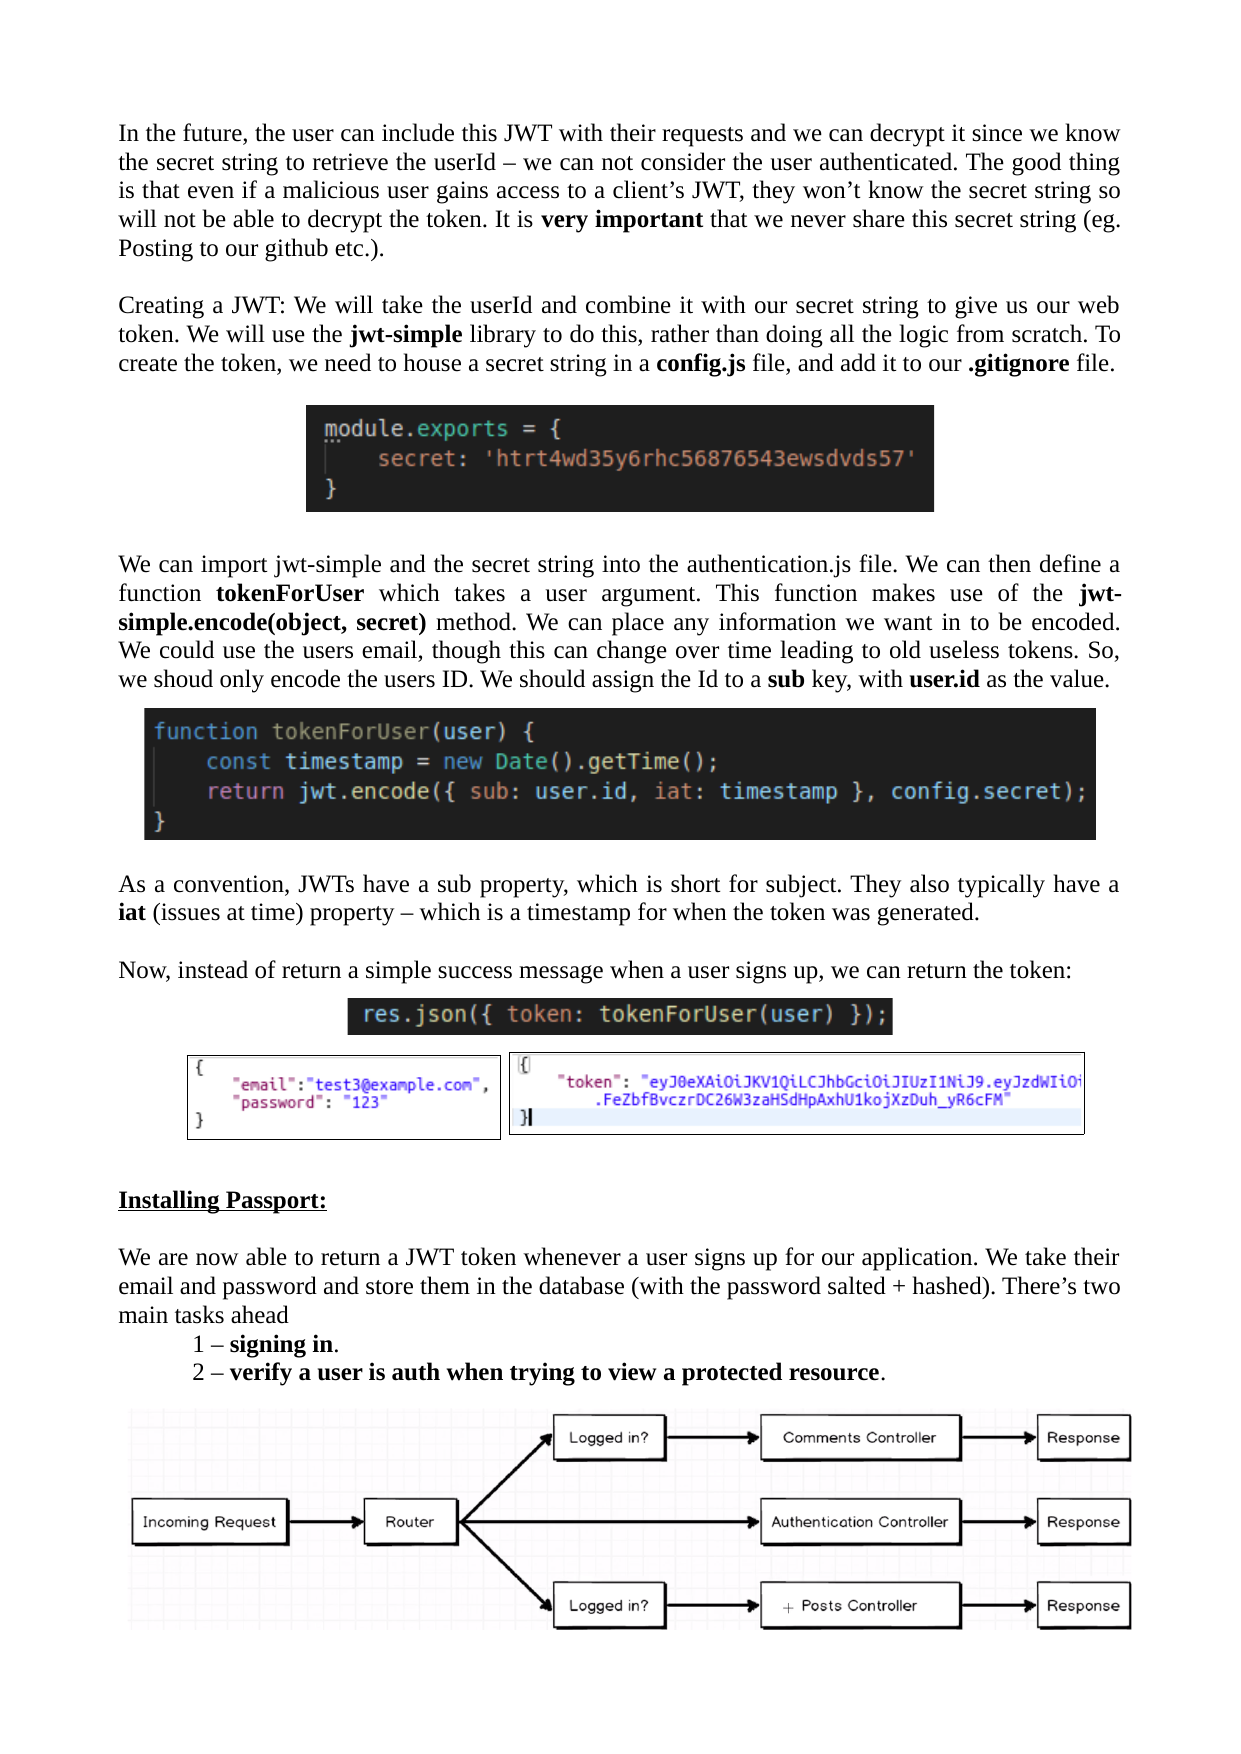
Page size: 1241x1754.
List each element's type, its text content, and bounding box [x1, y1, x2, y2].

picture [306, 405, 935, 512]
text Installing Passport: [118, 1185, 1122, 1214]
text As a convention, JWTs have a sub property, which is short for subject. They also typically have a iat (issues at time) property – which is a timestamp for when the token was generated. [118, 869, 1122, 926]
text Creating a JWT: We will take the userId and combine it with our secret string to give us our web token. We will use the jwt-simple library to do this, rather than doing all the logic from scratch. To create the token, we need to house a secret string in a config.js file, and add it to our .gitignore file. [118, 291, 1122, 377]
text In the future, the user can include this JWT with their requests and we can decrypt it since we know the secret string to retrieve the userId – we can not consider the user authenticated. The good thing is that even if a malicious user gains access to a client’s JWT, they won’t know the secret string so will not be able to decrypt the token. It is very important that we never share this secret string (eg. Posting to our github etc.). [118, 118, 1122, 262]
text We are now able to return a JWT token whenever a user signs up for our application. We take their email and password and store them in the database (with the password salted + hashed). There’s two main tasks ahead [118, 1242, 1122, 1329]
picture [127, 1408, 1132, 1630]
text Now, instead of return a simple success message when a user signs up, we can return the token: [118, 955, 1122, 984]
picture [189, 1057, 498, 1136]
picture [144, 708, 1096, 840]
text 2 – verify a user is auth when trying to view a protected resource. [118, 1357, 1122, 1386]
picture [347, 998, 893, 1035]
text 1 – signing in. [118, 1329, 1122, 1357]
picture [512, 1054, 1082, 1132]
text We can import jwt-simple and the secret string into the authentication.js file. We can then define a function tokenForUser which takes a user argument. This function makes use of the jwt-simple.encode(object, secret) method. We can place any information we want in to be encoded. We could use the users email, though this can change over time leading to old useless tokens. So, we shoud only encode the users ID. We should assign the Id to a sub key, with user.id as the value. [118, 549, 1122, 693]
